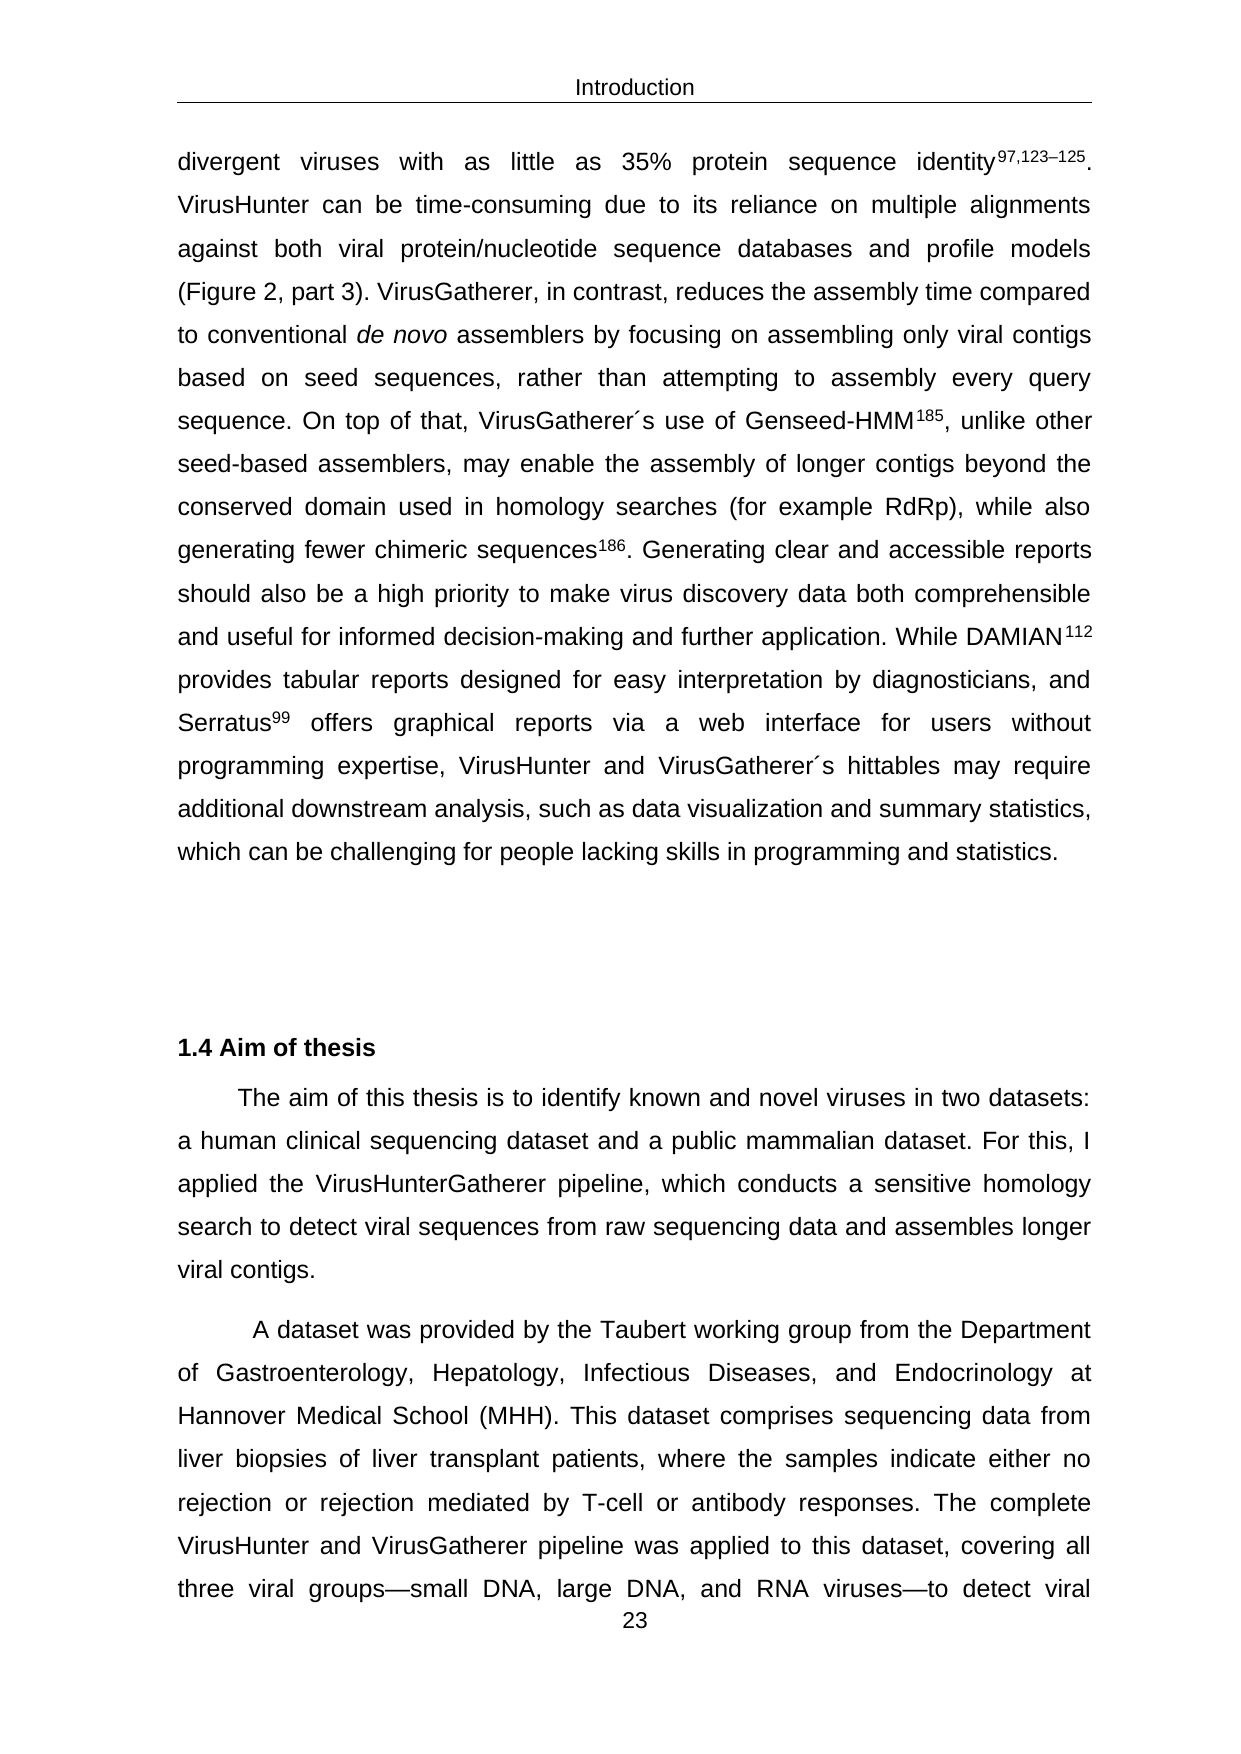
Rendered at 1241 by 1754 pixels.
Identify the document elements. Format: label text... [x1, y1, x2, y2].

text A dataset was provided by the Taubert working group from the Department of Gastroenterology, Hepatology, Infectious Diseases, and Endocrinology at Hannover Medical School (MHH). This dataset comprises sequencing data from liver biopsies of liver transplant patients, where the samples indicate either no rejection or rejection mediated by T-cell or antibody responses. The complete VirusHunter and VirusGatherer pipeline was applied to this dataset, covering all three viral groups—small DNA, large DNA, and RNA viruses—to detect viral [177, 1315, 1092, 1603]
subtitle 1.4 Aim of thesis [177, 1033, 1092, 1062]
text The aim of this thesis is to identify known and novel viruses in two datasets: a human clinical sequencing dataset and a public mammalian dataset. For this, I applied the VirusHunterGatherer pipeline, which conducts a sensitive homology search to detect viral sequences from raw sequencing data and assembles longer viral contigs. [177, 1083, 1092, 1284]
text divergent viruses with as little as 35% protein sequence identity97,123–125. VirusHunter can be time-consuming due to its reliance on multiple alignments against both viral protein/nucleotide sequence databases and profile models (Figure 2, part 3). VirusGatherer, in contrast, reduces the assembly time compared to conventional de novo assemblers by focusing on assembling only viral contigs based on seed sequences, rather than attempting to assembly every query sequence. On top of that, VirusGatherer´s use of Genseed-HMM185, unlike other seed-based assemblers, may enable the assembly of longer contigs beyond the conserved domain used in homology searches (for example RdRp), while also generating fewer chimeric sequences186. Generating clear and accessible reports should also be a high priority to make virus discovery data both comprehensible and useful for informed decision-making and further application. While DAMIAN112 provides tabular reports designed for easy interpretation by diagnosticians, and Serratus99 offers graphical reports via a web interface for users without programming expertise, VirusHunter and VirusGatherer´s hittables may require additional downstream analysis, such as data visualization and summary statistics, which can be challenging for people lacking skills in programming and statistics. [177, 147, 1092, 866]
